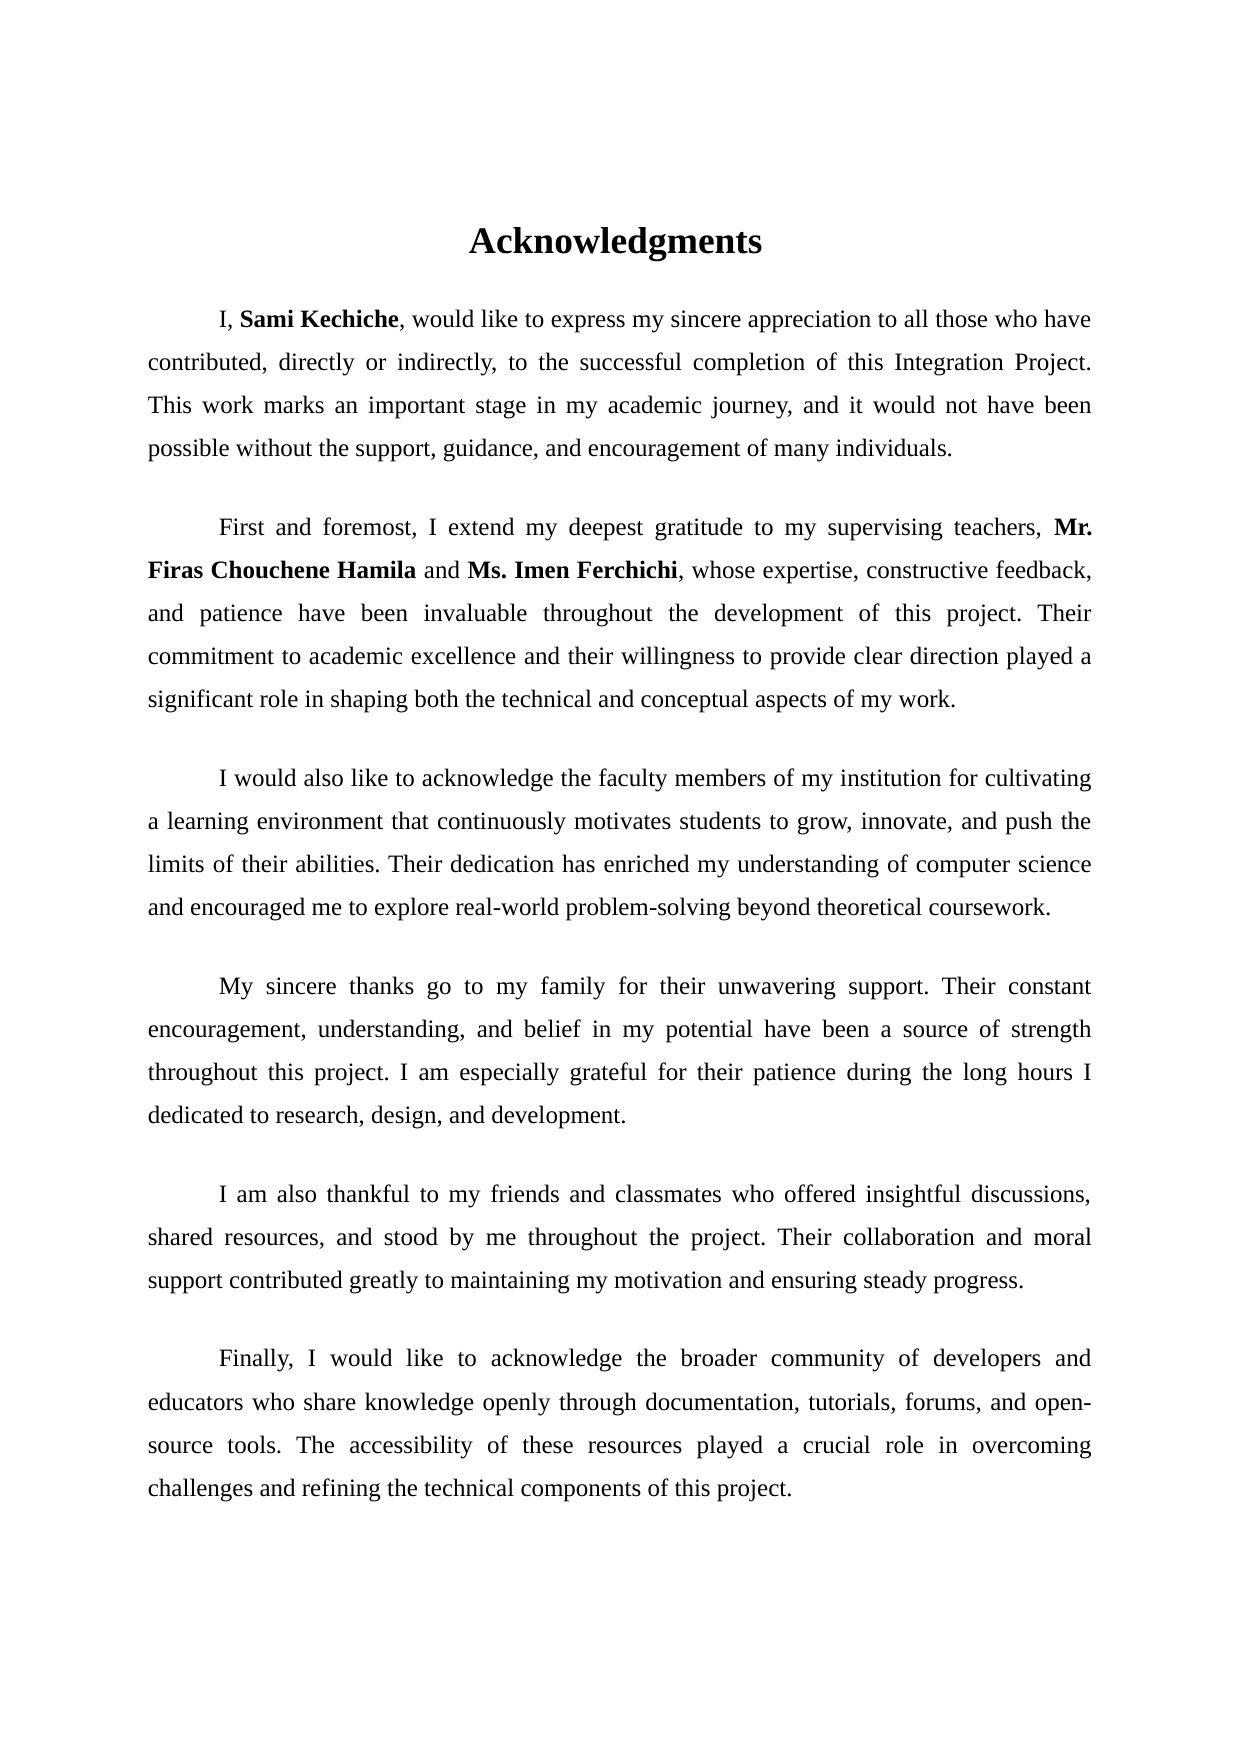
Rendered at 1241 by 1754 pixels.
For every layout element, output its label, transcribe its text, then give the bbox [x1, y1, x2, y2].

text My sincere thanks go to my family for their unwavering support. Their constant encouragement, understanding, and belief in my potential have been a source of strength throughout this project. I am especially grateful for their patience during the long hours I dedicated to research, design, and development. [148, 971, 1093, 1129]
text First and foremost, I extend my deepest gratitude to my supervising teachers, Mr. Firas Chouchene Hamila and Ms. Imen Ferchichi, whose expertise, constructive feedback, and patience have been invaluable throughout the development of this project. Their commitment to academic excellence and their willingness to provide clear direction played a significant role in shaping both the technical and conceptual aspects of my work. [148, 512, 1093, 713]
subtitle Acknowledgments [468, 218, 762, 261]
text I, Sami Kechiche, would like to express my sincere appreciation to all those who have contributed, directly or indirectly, to the successful completion of this Integration Project. This work marks an important stage in my academic journey, and it would not have been possible without the support, guidance, and encouragement of many individuals. [148, 304, 1093, 462]
text Finally, I would like to acknowledge the broader community of developers and educators who share knowledge openly through documentation, tutorials, forums, and open-source tools. The accessibility of these resources played a crucial role in overcoming challenges and refining the technical components of this project. [148, 1343, 1093, 1502]
text I am also thankful to my friends and classmates who offered insightful discussions, shared resources, and stood by me throughout the project. Their collaboration and moral support contributed greatly to maintaining my motivation and ensuring steady progress. [148, 1179, 1093, 1294]
text I would also like to acknowledge the faculty members of my institution for cultivating a learning environment that continuously motivates students to grow, innovate, and push the limits of their abilities. Their dedication has enriched my understanding of computer science and encouraged me to explore real-world problem-solving beyond theoretical coursework. [148, 763, 1093, 921]
